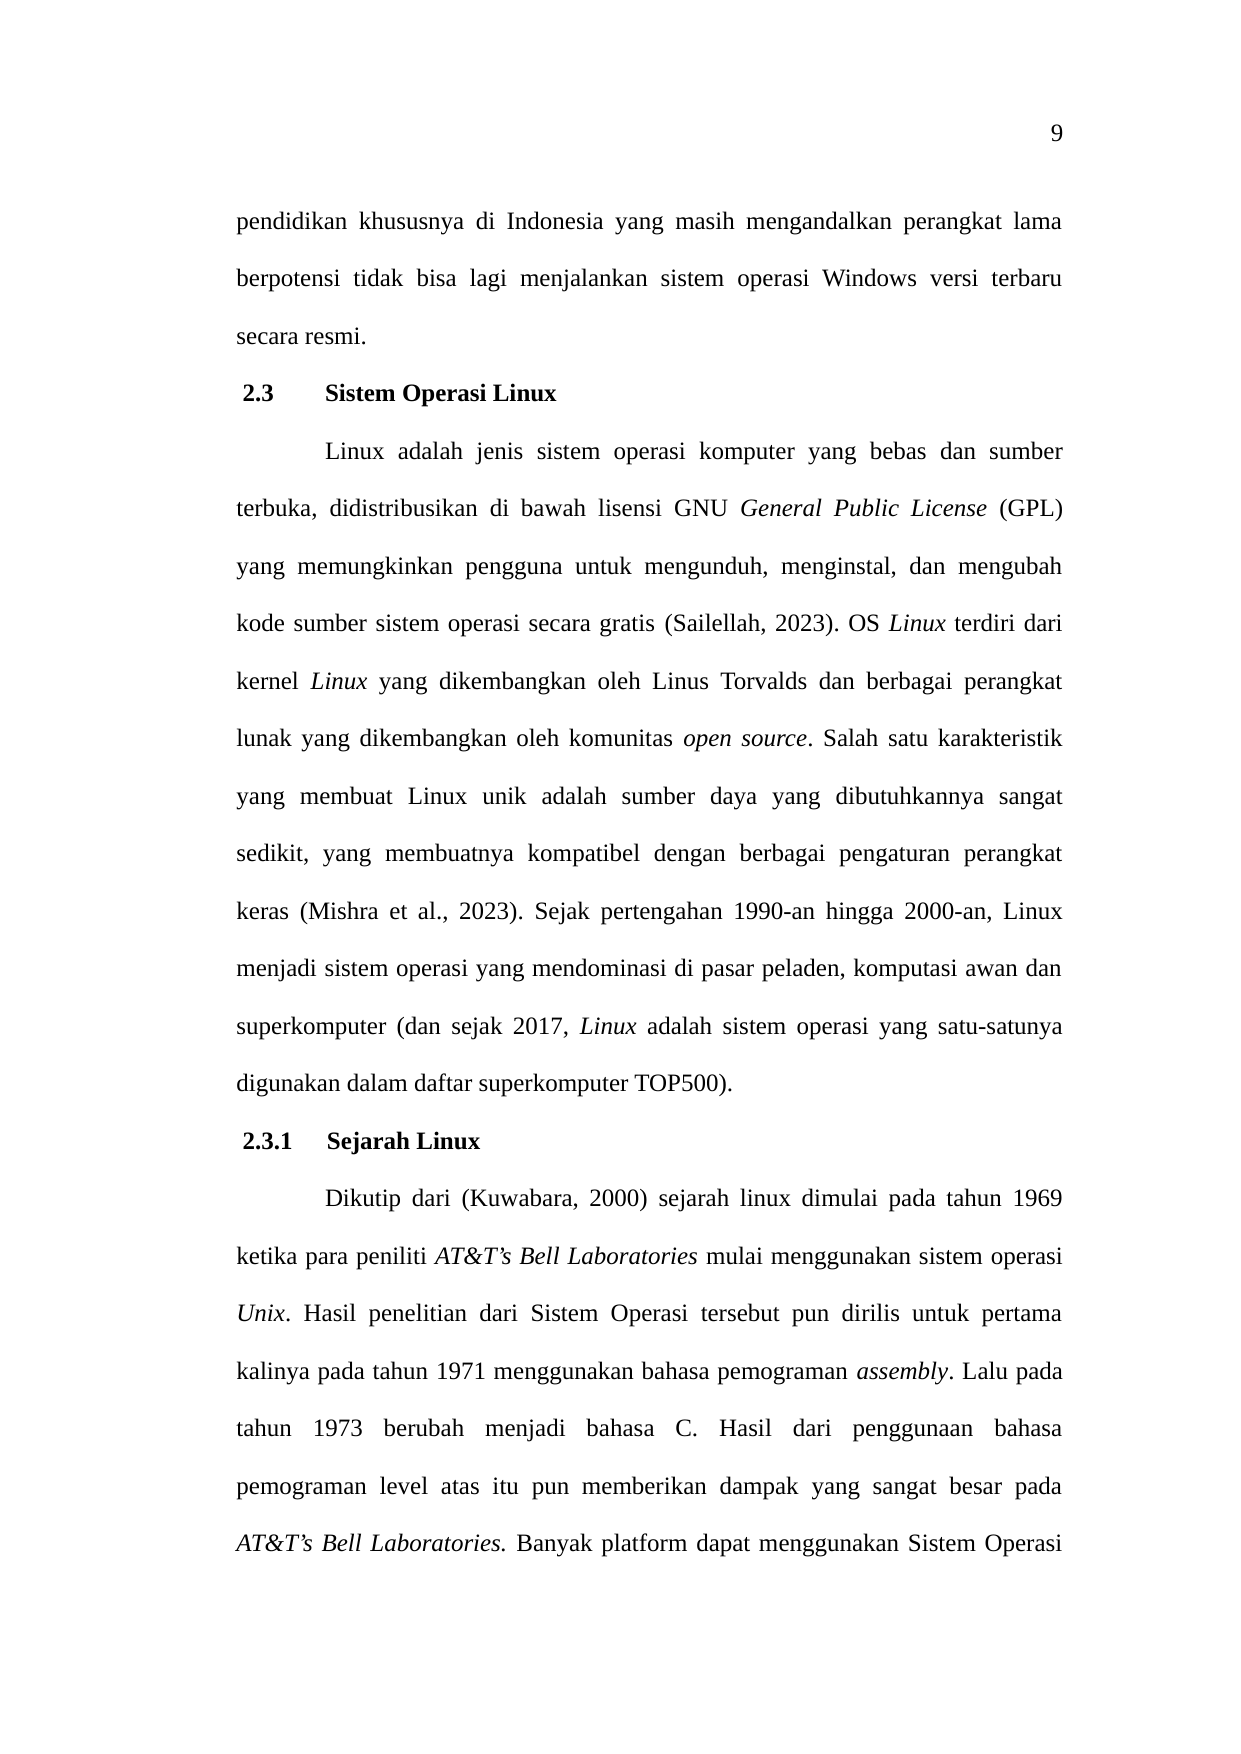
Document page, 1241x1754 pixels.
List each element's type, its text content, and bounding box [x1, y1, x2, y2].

text Linux adalah jenis sistem operasi komputer yang bebas dan sumber terbuka, didistribusikan di bawah lisensi GNU General Public License (GPL) yang memungkinkan pengguna untuk mengunduh, menginstal, dan mengubah kode sumber sistem operasi secara gratis (Sailellah, 2023)⁠. OS Linux terdiri dari kernel Linux yang dikembangkan oleh Linus Torvalds dan berbagai perangkat lunak yang dikembangkan oleh komunitas open source. Salah satu karakteristik yang membuat Linux unik adalah sumber daya yang dibutuhkannya sangat sedikit, yang membuatnya kompatibel dengan berbagai pengaturan perangkat keras (Mishra et al., 2023)⁠. Sejak pertengahan 1990-an hingga 2000-an, Linux menjadi sistem operasi yang mendominasi di pasar peladen, komputasi awan dan superkomputer (dan sejak 2017, Linux adalah sistem operasi yang satu-satunya digunakan dalam daftar superkomputer TOP500). [236, 436, 1063, 1097]
text Dikutip dari (Kuwabara, 2000) sejarah linux dimulai pada tahun 1969 ketika para peniliti AT&T’s Bell Laboratories mulai menggunakan sistem operasi Unix. Hasil penelitian dari Sistem Operasi tersebut pun dirilis untuk pertama kalinya pada tahun 1971 menggunakan bahasa pemograman assembly. Lalu pada tahun 1973 berubah menjadi bahasa C. Hasil dari penggunaan bahasa pemograman level atas itu pun memberikan dampak yang sangat besar pada AT&T’s Bell Laboratories. Banyak platform dapat menggunakan Sistem Operasi [236, 1183, 1063, 1557]
subtitle Sistem Operasi Linux [236, 378, 1063, 407]
text pendidikan khususnya di Indonesia yang masih mengandalkan perangkat lama berpotensi tidak bisa lagi menjalankan sistem operasi Windows versi terbaru secara resmi. [236, 206, 1063, 350]
subtitle Sejarah Linux [236, 1126, 1063, 1155]
